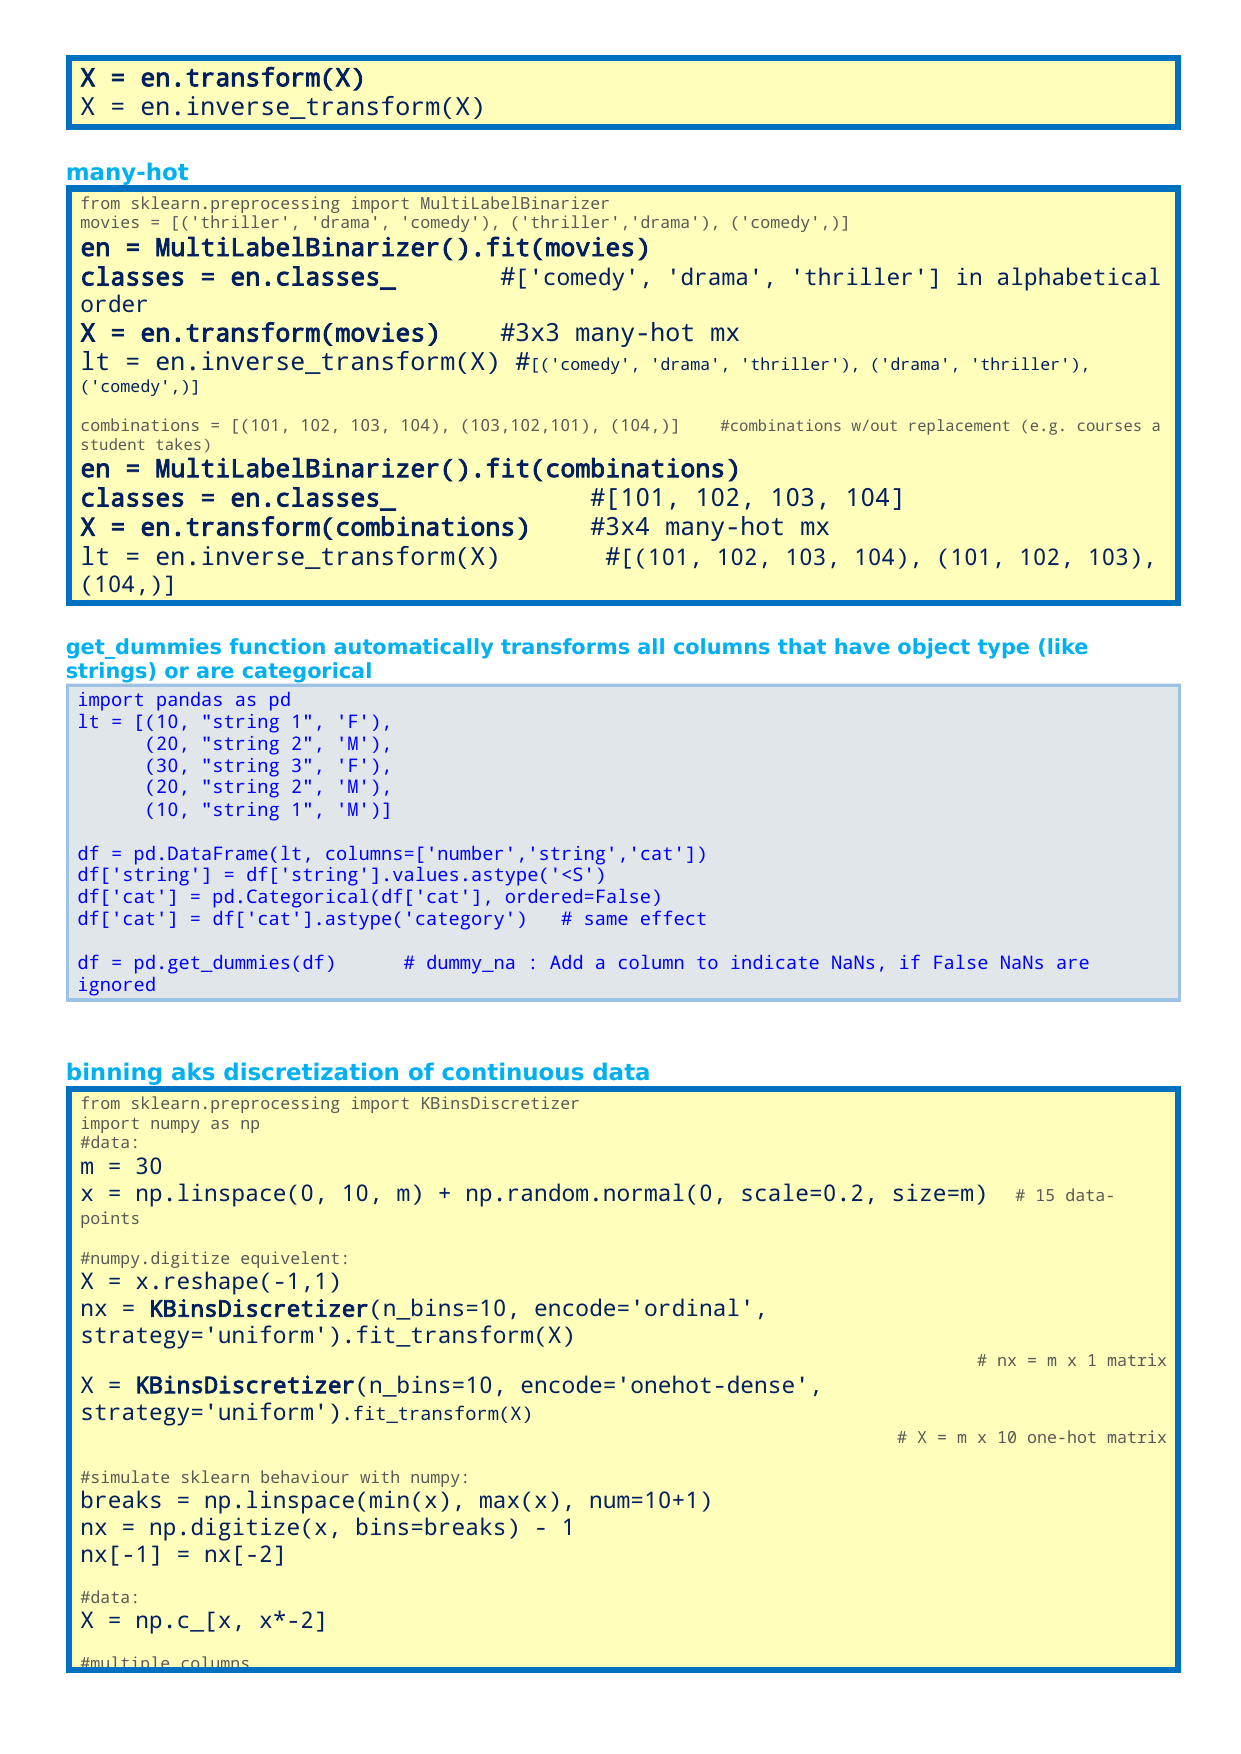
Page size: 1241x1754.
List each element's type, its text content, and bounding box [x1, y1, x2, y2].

text lt = en.inverse_transform(X) #[(101, 102, 103, 104), (101, 102, 103), (104,)] [72, 533, 1175, 600]
text #data: [72, 1579, 1175, 1599]
text import numpy as np [72, 1105, 1175, 1125]
text lt = en.inverse_transform(X) #[('comedy', 'drama', 'thriller'), ('drama', 'thriller'), ('comedy',)] [72, 339, 1175, 388]
text df['string'] = df['string'].values.astype('<S') [69, 859, 1178, 881]
text nx = np.digitize(x, bins=breaks) - 1 [72, 1506, 1175, 1533]
text classes = en.classes_ #[101, 102, 103, 104] [72, 475, 1175, 504]
text df = pd.DataFrame(lt, columns=['number','string','cat']) [69, 837, 1178, 859]
text en = MultiLabelBinarizer().fit(movies) [72, 224, 1175, 254]
title get_dummies function automatically transforms all columns that have object type (like strings) or are categorical [66, 635, 1181, 683]
text #multiple columns [72, 1645, 1175, 1667]
text (30, "string 3", 'F'), [69, 749, 1178, 771]
text lt = [(10, "string 1", 'F'), [69, 705, 1178, 727]
text (20, "string 2", 'M'), [69, 727, 1178, 749]
text # nx = m x 1 matrix [72, 1341, 1175, 1363]
text X = en.transform(movies) #3x3 many-hot mx [72, 310, 1175, 339]
title binning aks discretization of continuous data [66, 1059, 1181, 1086]
text X = np.c_[x, x*-2] [72, 1599, 1175, 1626]
text x = np.linspace(0, 10, m) + np.random.normal(0, scale=0.2, size=m) # 15 data-points [72, 1171, 1175, 1221]
text X = en.inverse_transform(X) [72, 84, 1175, 124]
text from sklearn.preprocessing import KBinsDiscretizer [72, 1092, 1175, 1105]
text (20, "string 2", 'M'), [69, 771, 1178, 793]
text (10, "string 1", 'M')] [69, 793, 1178, 815]
text import pandas as pd [69, 687, 1178, 705]
text #numpy.digitize equivelent: [72, 1241, 1175, 1260]
text X = en.transform(X) [72, 61, 1175, 84]
text nx = KBinsDiscretizer(n_bins=10, encode='ordinal', strategy='uniform').fit_transform(X) [72, 1287, 1175, 1341]
text # X = m x 10 one-hot matrix [72, 1417, 1175, 1440]
text m = 30 [72, 1144, 1175, 1171]
text classes = en.classes_ #['comedy', 'drama', 'thriller'] in alphabetical order [72, 254, 1175, 310]
text en = MultiLabelBinarizer().fit(combinations) [72, 446, 1175, 475]
text breaks = np.linspace(min(x), max(x), num=10+1) [72, 1479, 1175, 1506]
text X = en.transform(combinations) #3x4 many-hot mx [72, 504, 1175, 533]
text X = x.reshape(-1,1) [72, 1260, 1175, 1287]
title many-hot [66, 159, 1181, 185]
text combinations = [(101, 102, 103, 104), (103,102,101), (104,)] #combinations w/out replacement (e.g. courses a student takes) [72, 408, 1175, 446]
text df = pd.get_dummies(df) # dummy_na : Add a column to indicate NaNs, if False NaNs are ignored [69, 947, 1178, 998]
text df['cat'] = pd.Categorical(df['cat'], ordered=False) [69, 881, 1178, 903]
text df['cat'] = df['cat'].astype('category') # same effect [69, 903, 1178, 925]
text X = KBinsDiscretizer(n_bins=10, encode='onehot-dense', strategy='uniform').fit_transform(X) [72, 1363, 1175, 1417]
text movies = [('thriller', 'drama', 'comedy'), ('thriller','drama'), ('comedy',)] [72, 205, 1175, 224]
text nx[-1] = nx[-2] [72, 1533, 1175, 1560]
text #data: [72, 1125, 1175, 1144]
text from sklearn.preprocessing import MultiLabelBinarizer [72, 192, 1175, 205]
text #simulate sklearn behaviour with numpy: [72, 1459, 1175, 1479]
